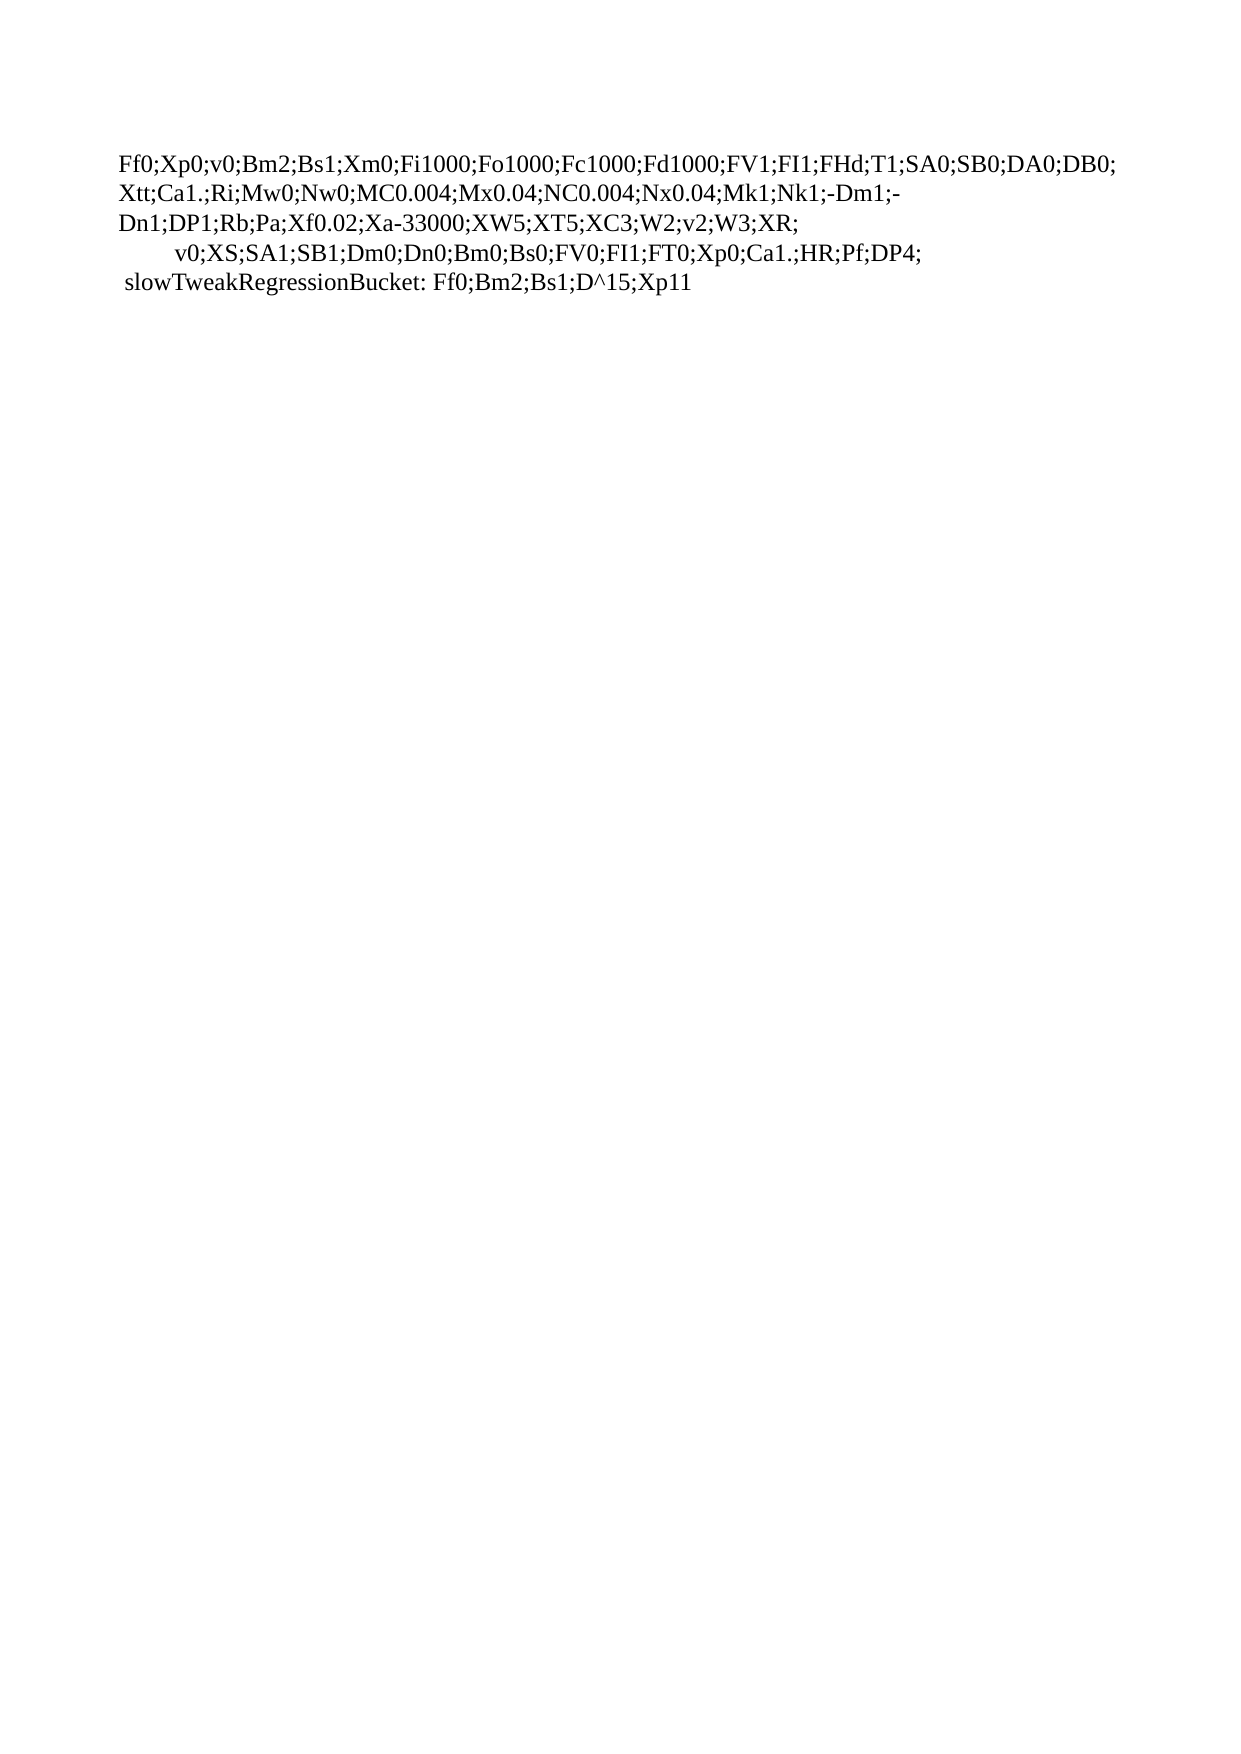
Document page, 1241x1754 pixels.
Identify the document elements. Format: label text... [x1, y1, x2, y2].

text v0;XS;SA1;SB1;Dm0;Dn0;Bm0;Bs0;FV0;FI1;FT0;Xp0;Ca1.;HR;Pf;DP4; [118, 237, 1122, 267]
text slowTweakRegressionBucket: Ff0;Bm2;Bs1;D^15;Xp11 [118, 267, 1122, 296]
text Ff0;Xp0;v0;Bm2;Bs1;Xm0;Fi1000;Fo1000;Fc1000;Fd1000;FV1;FI1;FHd;T1;SA0;SB0;DA0;DB0;Xtt;Ca1.;Ri;Mw0;Nw0;MC0.004;Mx0.04;NC0.004;Nx0.04;Mk1;Nk1;-Dm1;-Dn1;DP1;Rb;Pa;Xf0.02;Xa-33000;XW5;XT5;XC3;W2;v2;W3;XR; [118, 118, 1122, 237]
